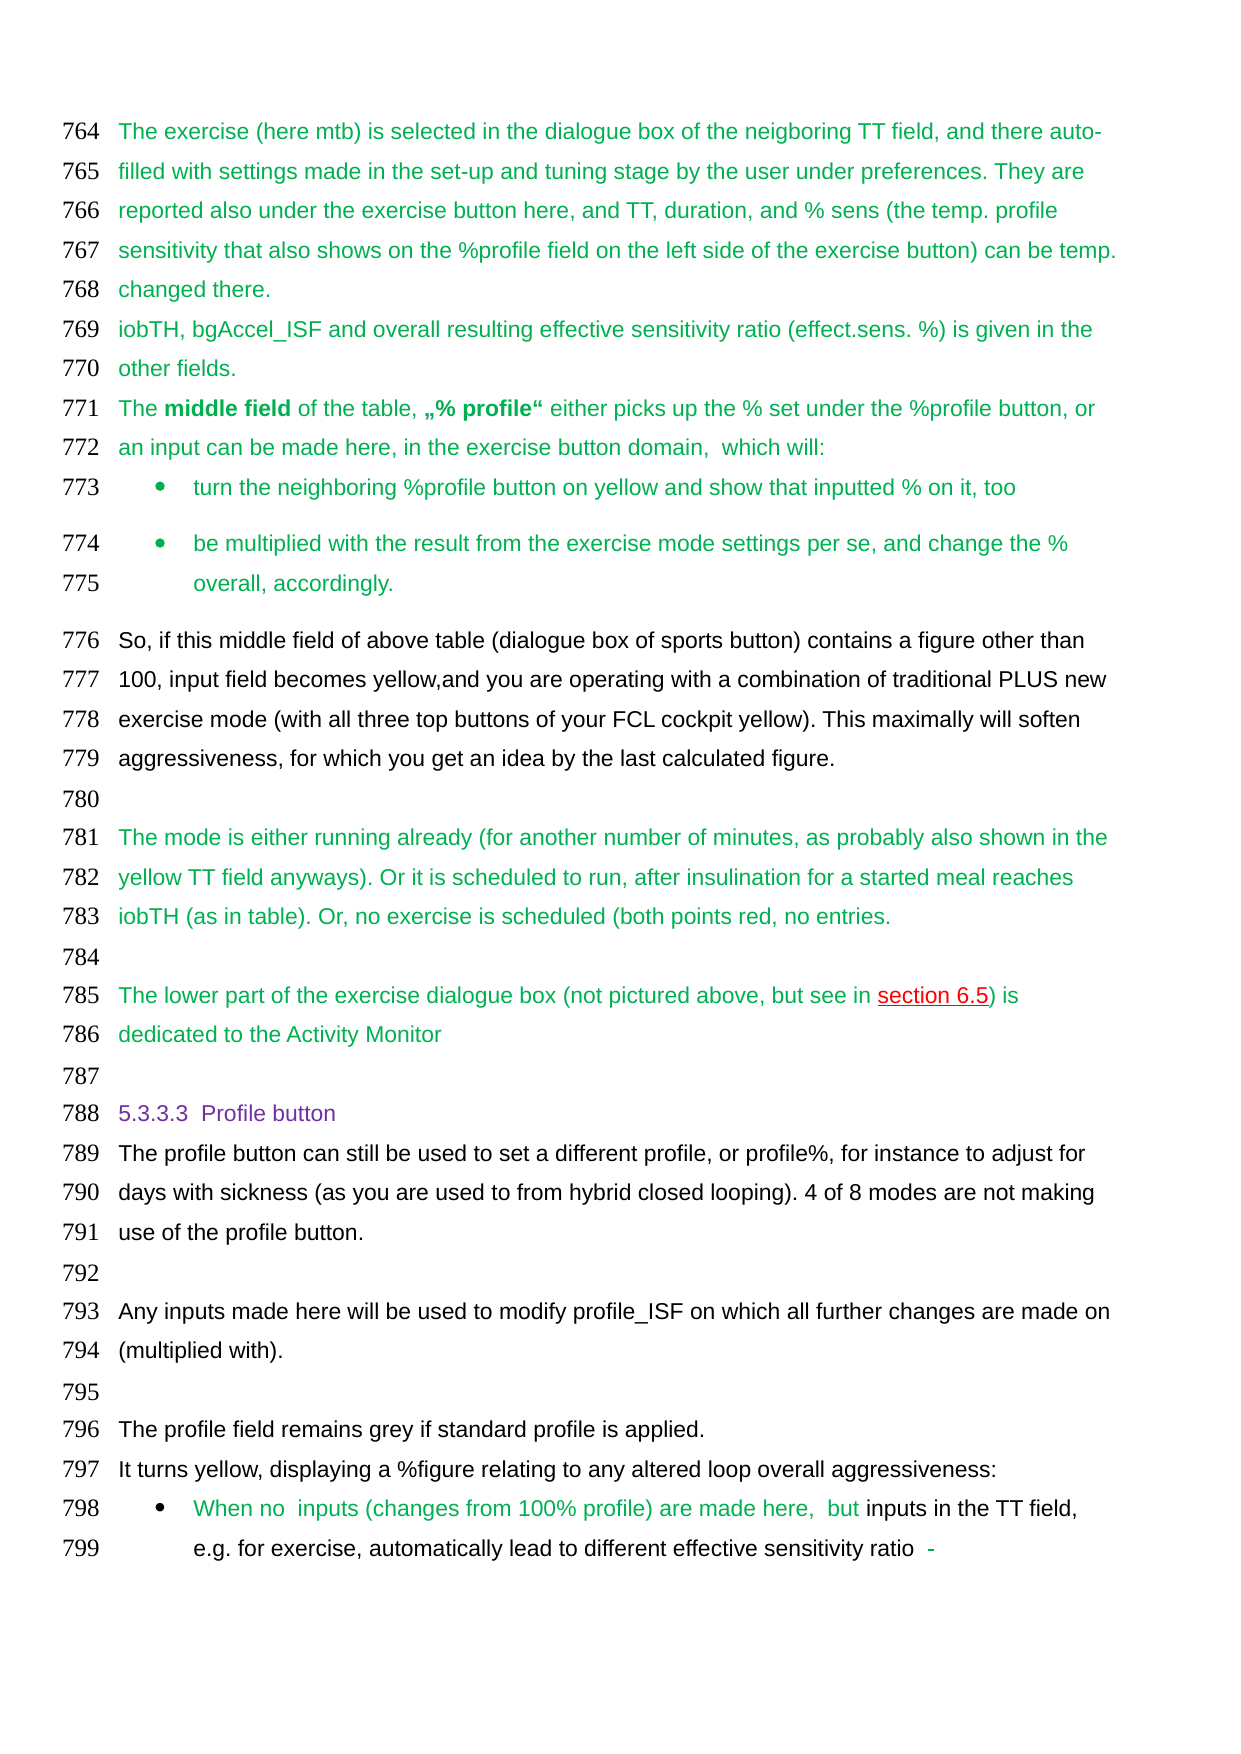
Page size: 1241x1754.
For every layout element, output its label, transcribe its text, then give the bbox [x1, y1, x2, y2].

text The lower part of the exercise dialogue box (not pictured above, but see in section 6.5) is dedicated to the Activity Monitor [118, 982, 1122, 1048]
text The mode is either running already (for another number of minutes, as probably also shown in the yellow TT field anyways). Or it is scheduled to run, after insulination for a started meal reaches iobTH (as in table). Or, no exercise is scheduled (both points red, no entries. [118, 824, 1122, 929]
text It turns yellow, displaying a %figure relating to any altered loop overall aggressiveness: [118, 1456, 1122, 1482]
text The exercise (here mtb) is selected in the dialogue box of the neigboring TT field, and there auto- filled with settings made in the set-up and tuning stage by the user under preferences. They are reported also under the exercise button here, and TT, duration, and % sens (the temp. profile sensitivity that also shows on the %profile field on the left side of the exercise button) can be temp. changed there. [118, 118, 1122, 302]
text The profile field remains grey if standard profile is applied. [118, 1416, 1122, 1442]
text The middle field of the table, „% profile“ either picks up the % set under the %profile button, or an input can be made here, in the exercise button domain, which will: [118, 394, 1122, 460]
list turn the neighboring %profile button on yellow and show that inputted % on it, too [156, 473, 1122, 500]
text So, if this middle field of above table (dialogue box of sports button) contains a figure other than 100, input field becomes yellow,and you are operating with a combination of traditional PLUS new exercise mode (with all three top buttons of your FCL cockpit yellow). This maximally will soften aggressiveness, for which you get an idea by the last calculated figure. [118, 627, 1122, 771]
list When no inputs (changes from 100% profile) are made here, but inputs in the TT field, e.g. for exercise, automatically lead to different effective sensitivity ratio [156, 1495, 1122, 1561]
text iobTH, bgAccel_ISF and overall resulting effective sensitivity ratio (effect.sens. %) is given in the other fields. [118, 316, 1122, 381]
text 5.3.3.3 Profile button [118, 1100, 1122, 1127]
text The profile button can still be used to set a different profile, or profile%, for instance to adjust for days with sickness (as you are used to from hybrid closed looping). 4 of 8 modes are not making use of the profile button. [118, 1140, 1122, 1245]
list be multiplied with the result from the exercise mode settings per se, and change the % overall, accordingly. [156, 530, 1122, 597]
text Any inputs made here will be used to modify profile_ISF on which all further changes are made on (multiplied with). [118, 1298, 1122, 1363]
